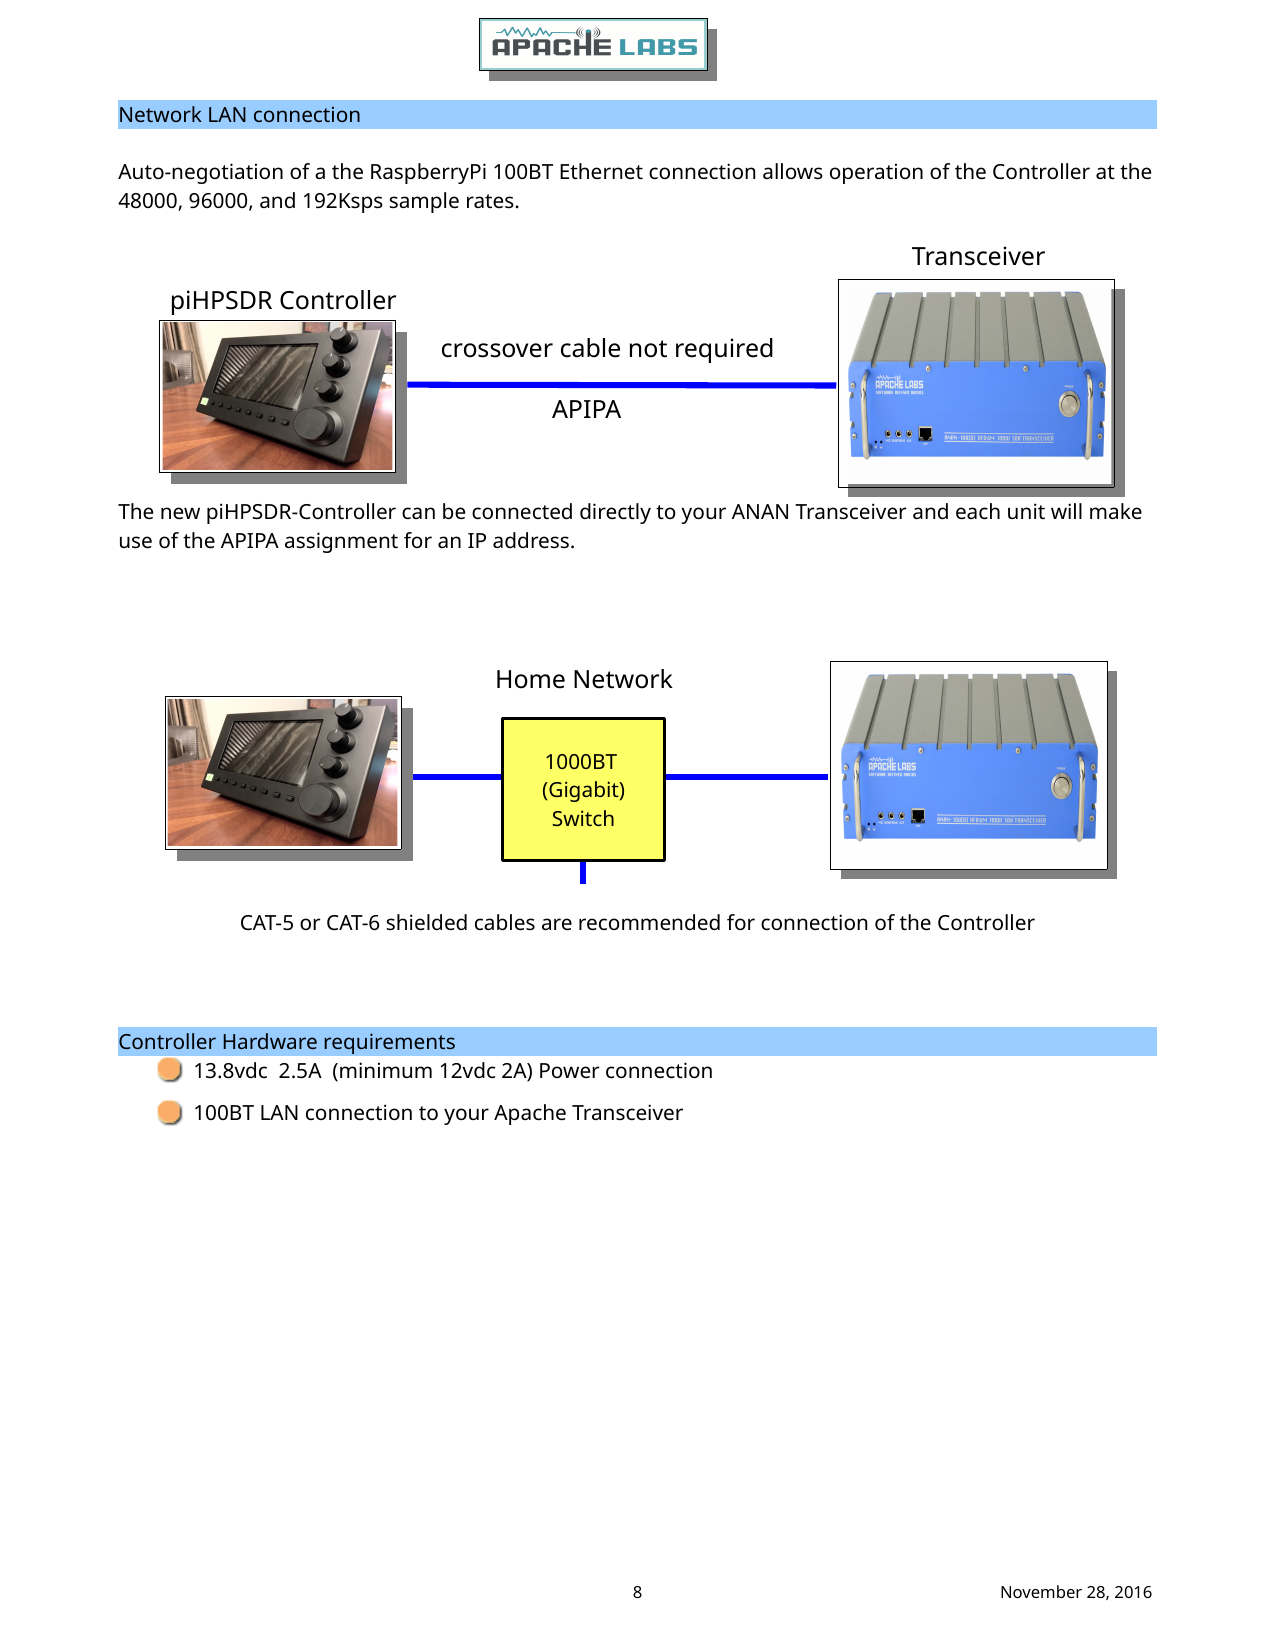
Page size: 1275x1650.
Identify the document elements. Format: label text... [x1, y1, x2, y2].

picture [833, 663, 1104, 866]
list 100BT LAN connection to your Apache Transceiver [156, 1098, 1157, 1129]
picture [162, 322, 393, 470]
picture [156, 1099, 185, 1128]
list 13.8vdc 2.5A (minimum 12vdc 2A) Power connection [156, 1056, 1157, 1086]
picture [167, 699, 398, 846]
picture [156, 1056, 185, 1085]
picture [840, 281, 1112, 484]
subtitle Network LAN connection [118, 100, 1157, 129]
text CAT-5 or CAT-6 shielded cables are recommended for connection of the Controller [118, 908, 1157, 936]
picture [482, 21, 704, 68]
subtitle Controller Hardware requirements [118, 1027, 1157, 1056]
text The new piHPSDR-Controller can be connected directly to your ANAN Transceiver and each unit will make use of the APIPA assignment for an IP address. [118, 299, 1157, 554]
text Auto-negotiation of a the RaspberryPi 100BT Ethernet connection allows operation of the Controller at the 48000, 96000, and 192Ksps sample rates. [118, 157, 1157, 214]
